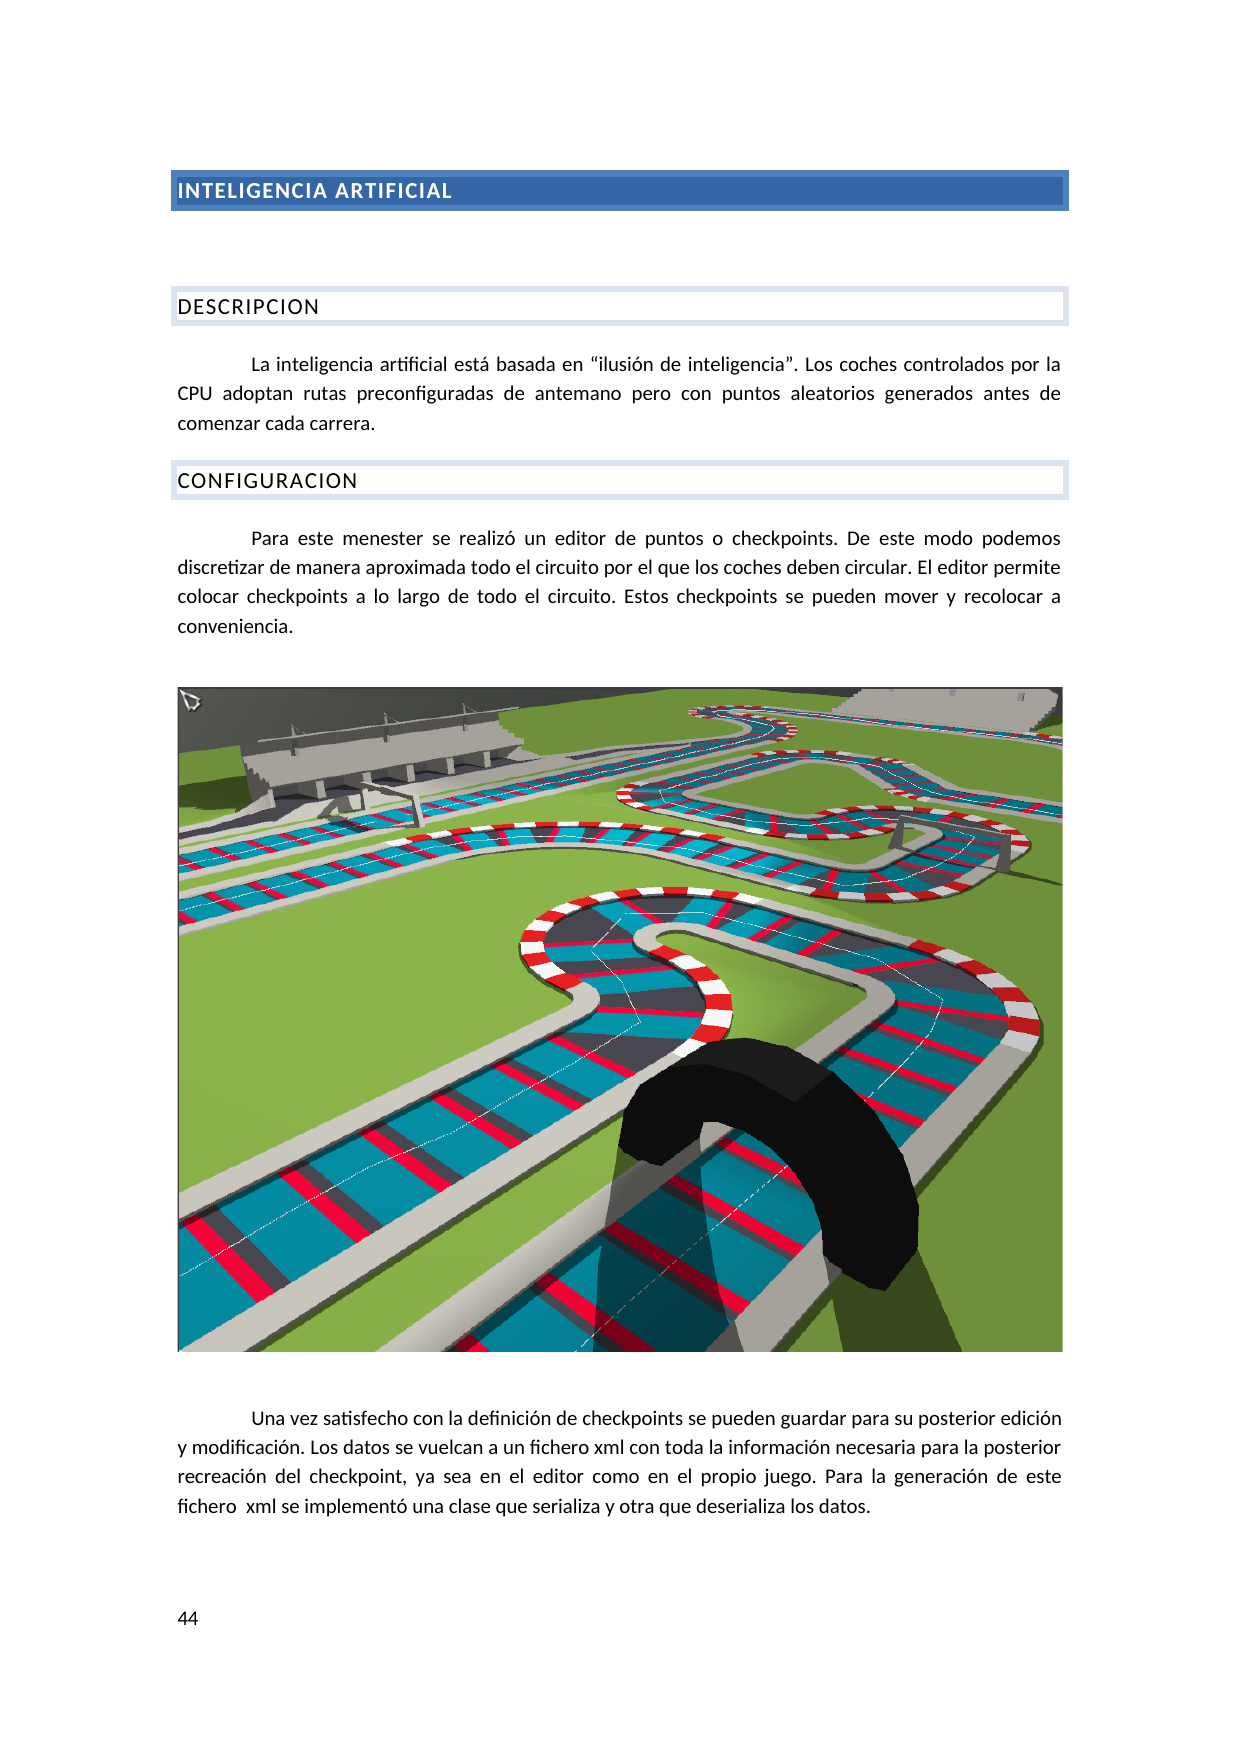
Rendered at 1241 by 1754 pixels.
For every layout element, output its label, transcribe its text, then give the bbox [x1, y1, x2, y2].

picture [177, 687, 1063, 1352]
text Para este menester se realizó un editor de puntos o checkpoints. De este modo podemos discretizar de manera aproximada todo el circuito por el que los coches deben circular. El editor permite colocar checkpoints a lo largo de todo el circuito. Estos checkpoints se pueden mover y recolocar a conveniencia. [177, 525, 1063, 638]
text Una vez satisfecho con la definición de checkpoints se pueden guardar para su posterior edición y modificación. Los datos se vuelcan a un fichero xml con toda la información necesaria para la posterior recreación del checkpoint, ya sea en el editor como en el propio juego. Para la generación de este fichero xml se implementó una clase que serializa y otra que deserializa los datos. [177, 1405, 1063, 1518]
subtitle INTELIGENCIA ARTIFICIAL [177, 177, 1063, 205]
text La inteligencia artificial está basada en “ilusión de inteligencia”. Los coches controlados por la CPU adoptan rutas preconfiguradas de antemano pero con puntos aleatorios generados antes de comenzar cada carrera. [177, 351, 1063, 435]
subtitle CONFIGURACION [177, 466, 1063, 494]
subtitle DESCRIPCION [177, 292, 1063, 320]
